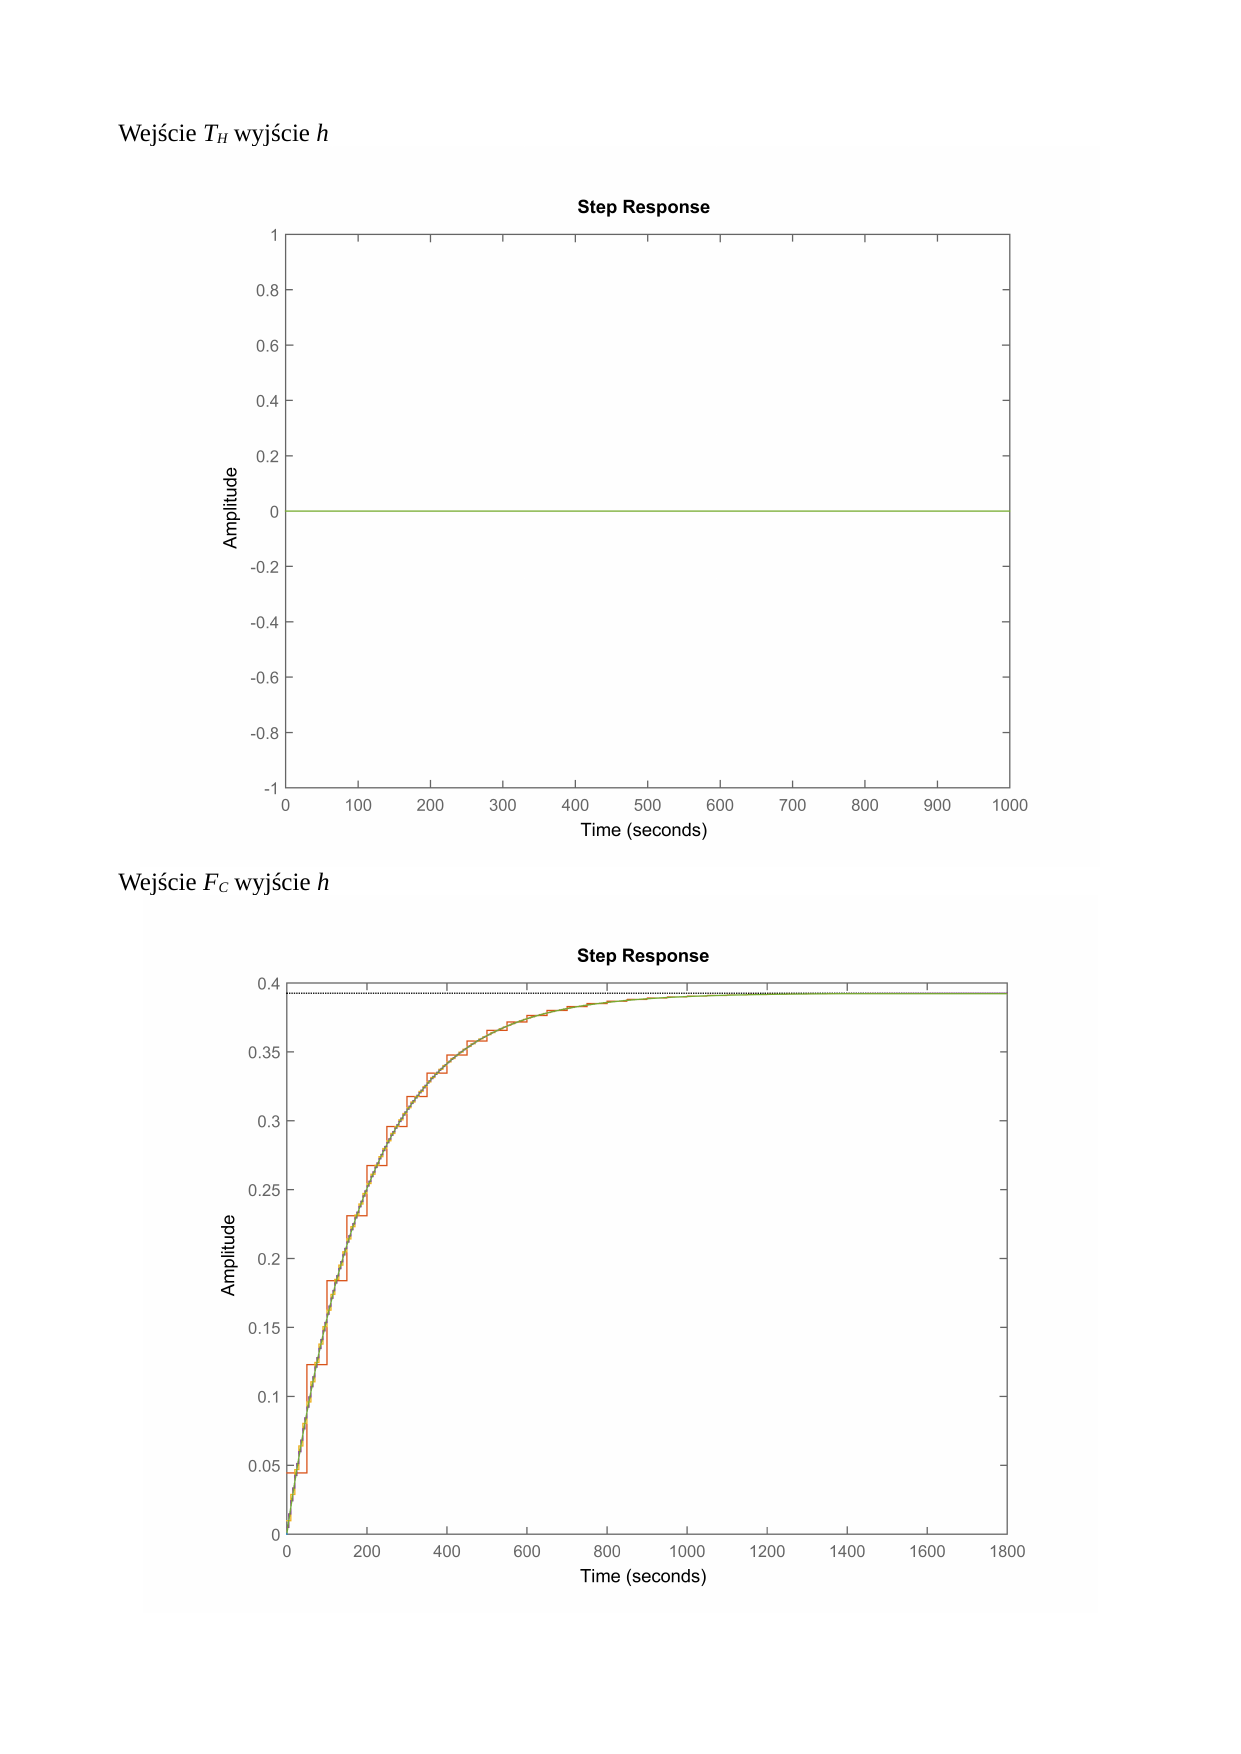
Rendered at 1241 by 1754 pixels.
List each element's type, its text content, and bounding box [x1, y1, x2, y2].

picture [142, 895, 1098, 1613]
text Wejście FC wyjście h [118, 867, 1122, 896]
text Wejście TH wyjście h [118, 118, 1122, 147]
picture [140, 146, 1100, 867]
